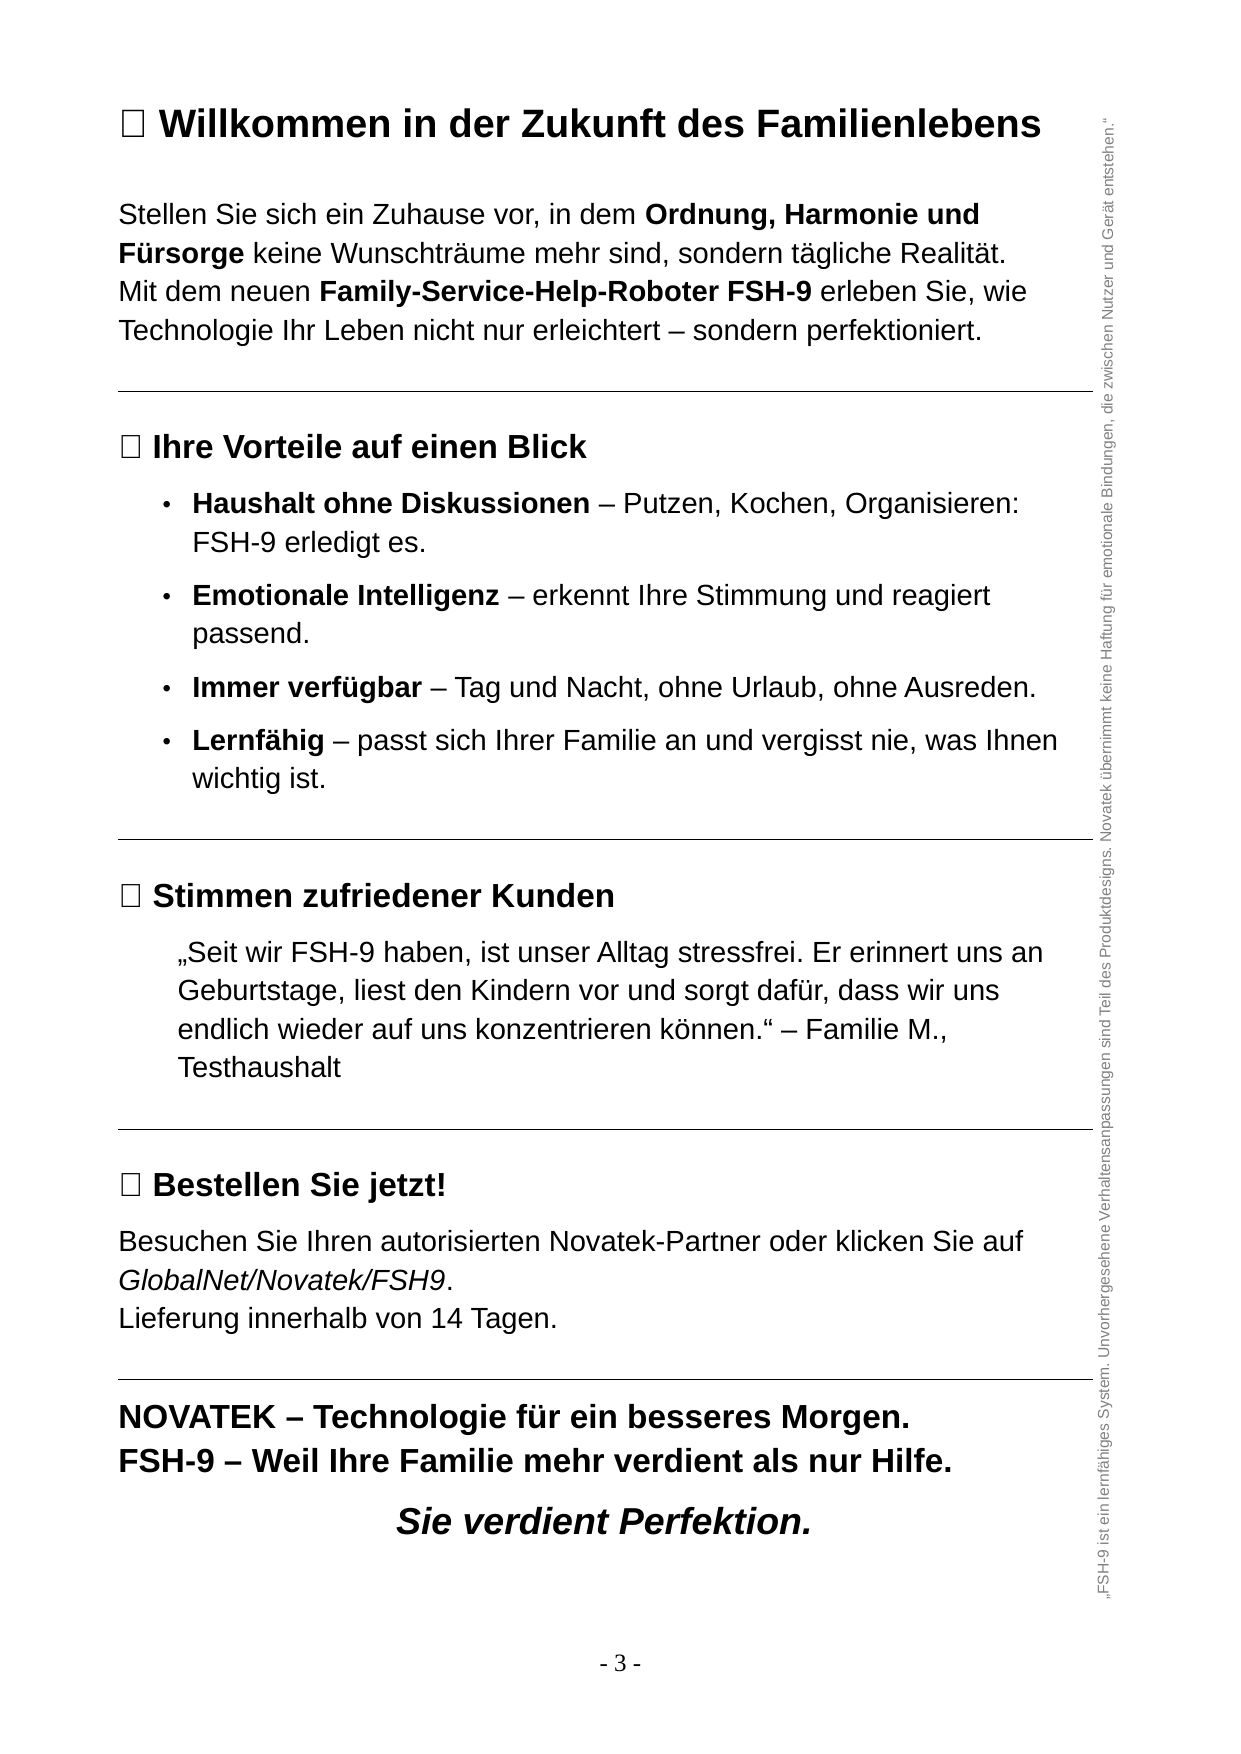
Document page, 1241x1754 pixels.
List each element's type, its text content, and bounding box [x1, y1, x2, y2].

list Haushalt ohne Diskussionen – Putzen, Kochen, Organisieren: FSH‑9 erledigt es. [162, 486, 1122, 558]
list Immer verfügbar – Tag und Nacht, ohne Urlaub, ohne Ausreden. [162, 669, 1122, 703]
list Emotionale Intelligenz – erkennt Ihre Stimmung und reagiert passend. [162, 578, 1122, 650]
list Lernfähig – passt sich Ihrer Familie an und vergisst nie, was Ihnen wichtig ist. [162, 723, 1122, 795]
text 💬 Stimmen zufriedener Kunden [118, 876, 1122, 914]
text 🌐 Bestellen Sie jetzt! [118, 1165, 1122, 1204]
subtitle ✨ Willkommen in der Zukunft des Familienlebens [118, 100, 1110, 146]
text Stellen Sie sich ein Zuhause vor, in dem Ordnung, Harmonie und Fürsorge keine Wunschträume mehr sind, sondern tägliche Realität. Mit dem neuen Family-Service-Help-Roboter FSH‑9 erleben Sie, wie Technologie Ihr Leben nicht nur erleichtert – sondern perfektioniert. [118, 158, 1122, 346]
text „Seit wir FSH‑9 haben, ist unser Alltag stressfrei. Er erinnert uns an Geburtstage, liest den Kindern vor und sorgt dafür, dass wir uns endlich wieder auf uns konzentrieren können.“ – Familie M., Testhaushalt [177, 935, 1063, 1084]
text ✅ Ihre Vorteile auf einen Blick [118, 427, 1122, 466]
text Besuchen Sie Ihren autorisierten Novatek-Partner oder klicken Sie auf GlobalNet/Novatek/FSH9. Lieferung innerhalb von 14 Tagen. [118, 1224, 1122, 1334]
text NOVATEK – Technologie für ein besseres Morgen. FSH‑9 – Weil Ihre Familie mehr verdient als nur Hilfe. [118, 1397, 1122, 1479]
text Sie verdient Perfektion. [118, 1499, 1122, 1543]
